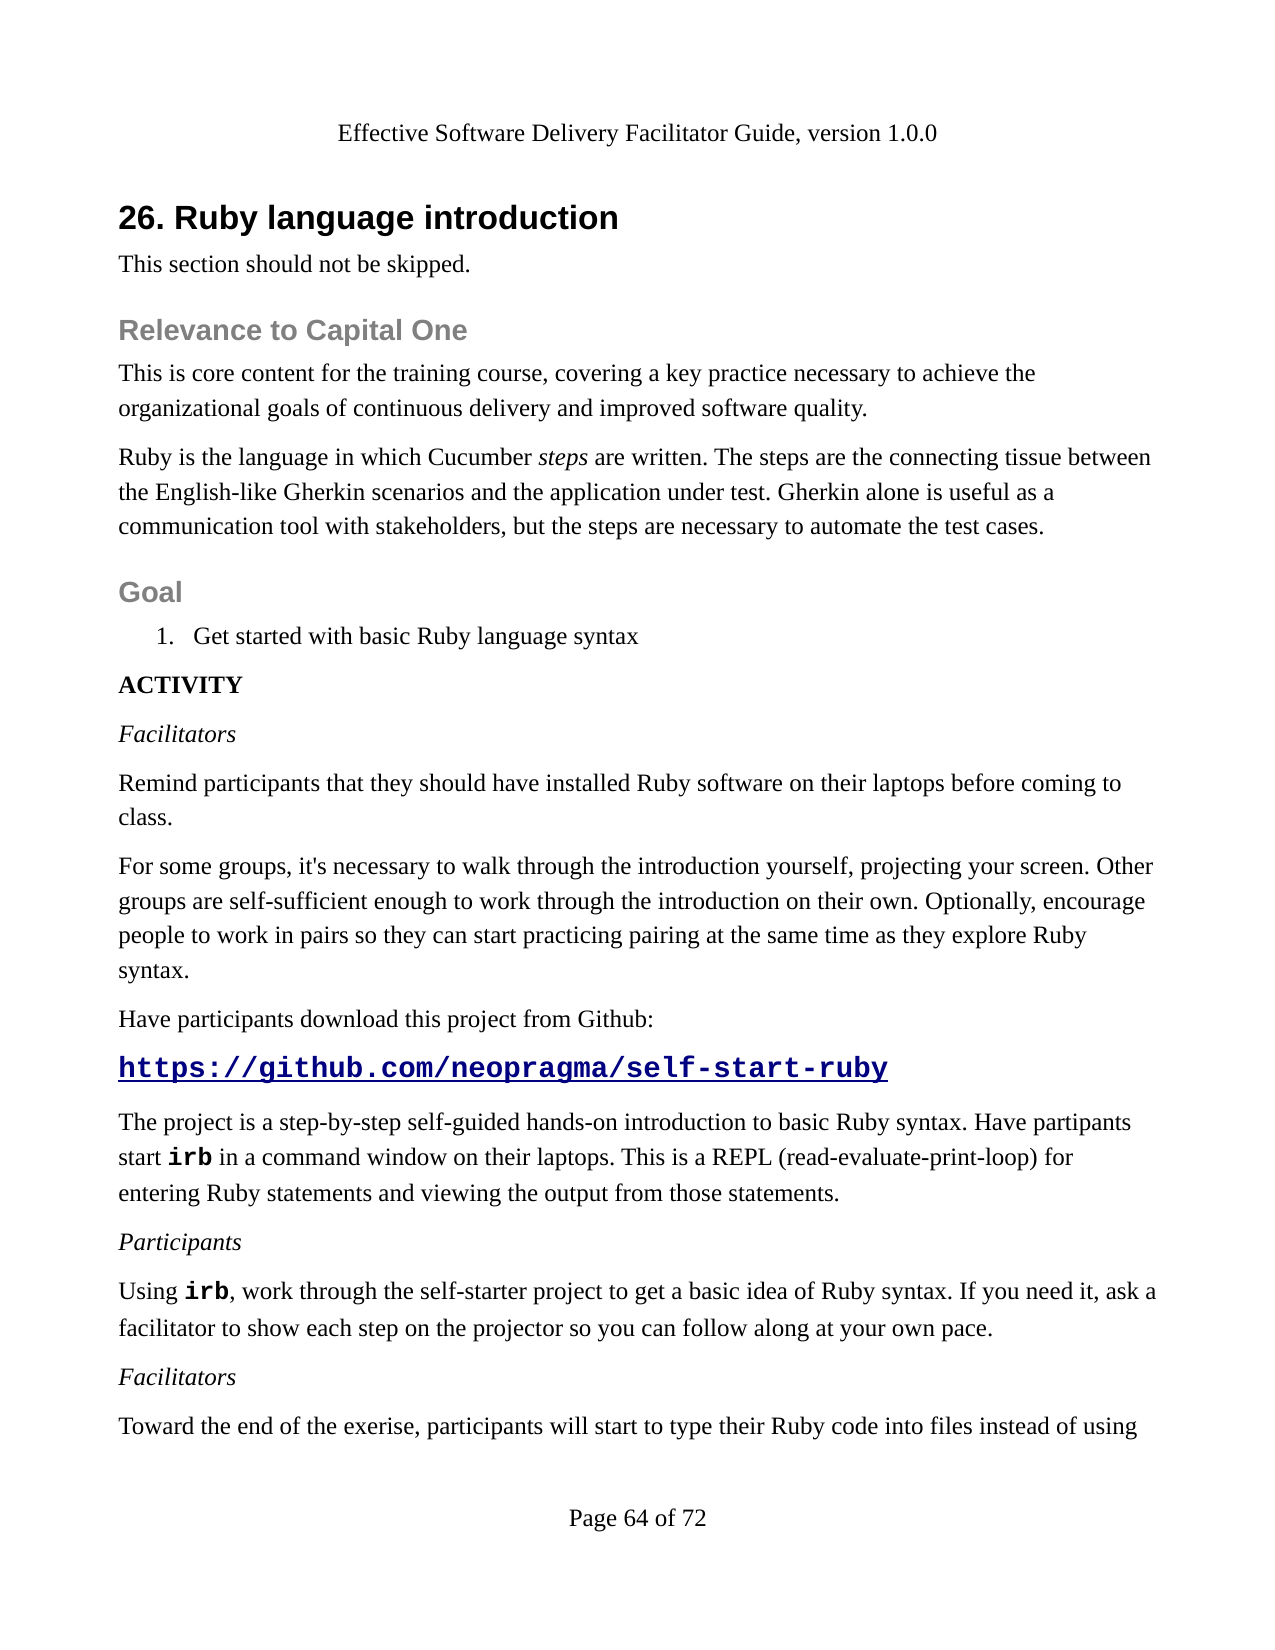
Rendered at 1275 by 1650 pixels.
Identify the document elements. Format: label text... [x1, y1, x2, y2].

text ACTIVITY [118, 670, 1157, 698]
list Get started with basic Ruby language syntax [156, 621, 1157, 649]
text Ruby is the language in which Cucumber steps are written. The steps are the connecting tissue between the English-like Gherkin scenarios and the application under test. Gherkin alone is useful as a communication tool with stakeholders, but the steps are necessary to automate the test cases. [118, 442, 1157, 540]
text This is core content for the training course, covering a key practice necessary to achieve the organizational goals of continuous delivery and improved software quality. [118, 358, 1157, 422]
text Toward the end of the exerise, participants will start to type their Ruby code into files instead of using [118, 1411, 1157, 1440]
subtitle 26. Ruby language introduction [118, 198, 1157, 236]
text https://github.com/neopragma/self-start-ruby [118, 1053, 1157, 1086]
text This section should not be skipped. [118, 249, 1157, 278]
subtitle Relevance to Capital One [118, 312, 1157, 346]
subtitle Goal [118, 575, 1157, 608]
text The project is a step-by-step self-guided hands-on introduction to basic Ruby syntax. Have partipants start irb in a command window on their laptops. This is a REPL (read-evaluate-print-loop) for entering Ruby statements and viewing the output from those statements. [118, 1107, 1157, 1207]
text Have participants download this project from Github: [118, 1004, 1157, 1033]
text For some groups, it's necessary to walk through the introduction yourself, projecting your screen. Other groups are self-sufficient enough to work through the introduction on their own. Optionally, encourage people to work in pairs so they can start practicing pairing at the same time as they explore Ruby syntax. [118, 851, 1157, 984]
text Participants [118, 1227, 1157, 1256]
text Remind participants that they should have installed Ruby software on their laptops before coming to class. [118, 768, 1157, 831]
text Using irb, work through the self-starter project to get a basic idea of Ruby syntax. If you need it, ask a facilitator to show each step on the projector so you can follow along at your own pace. [118, 1276, 1157, 1342]
text Facilitators [118, 719, 1157, 748]
text Facilitators [118, 1362, 1157, 1391]
